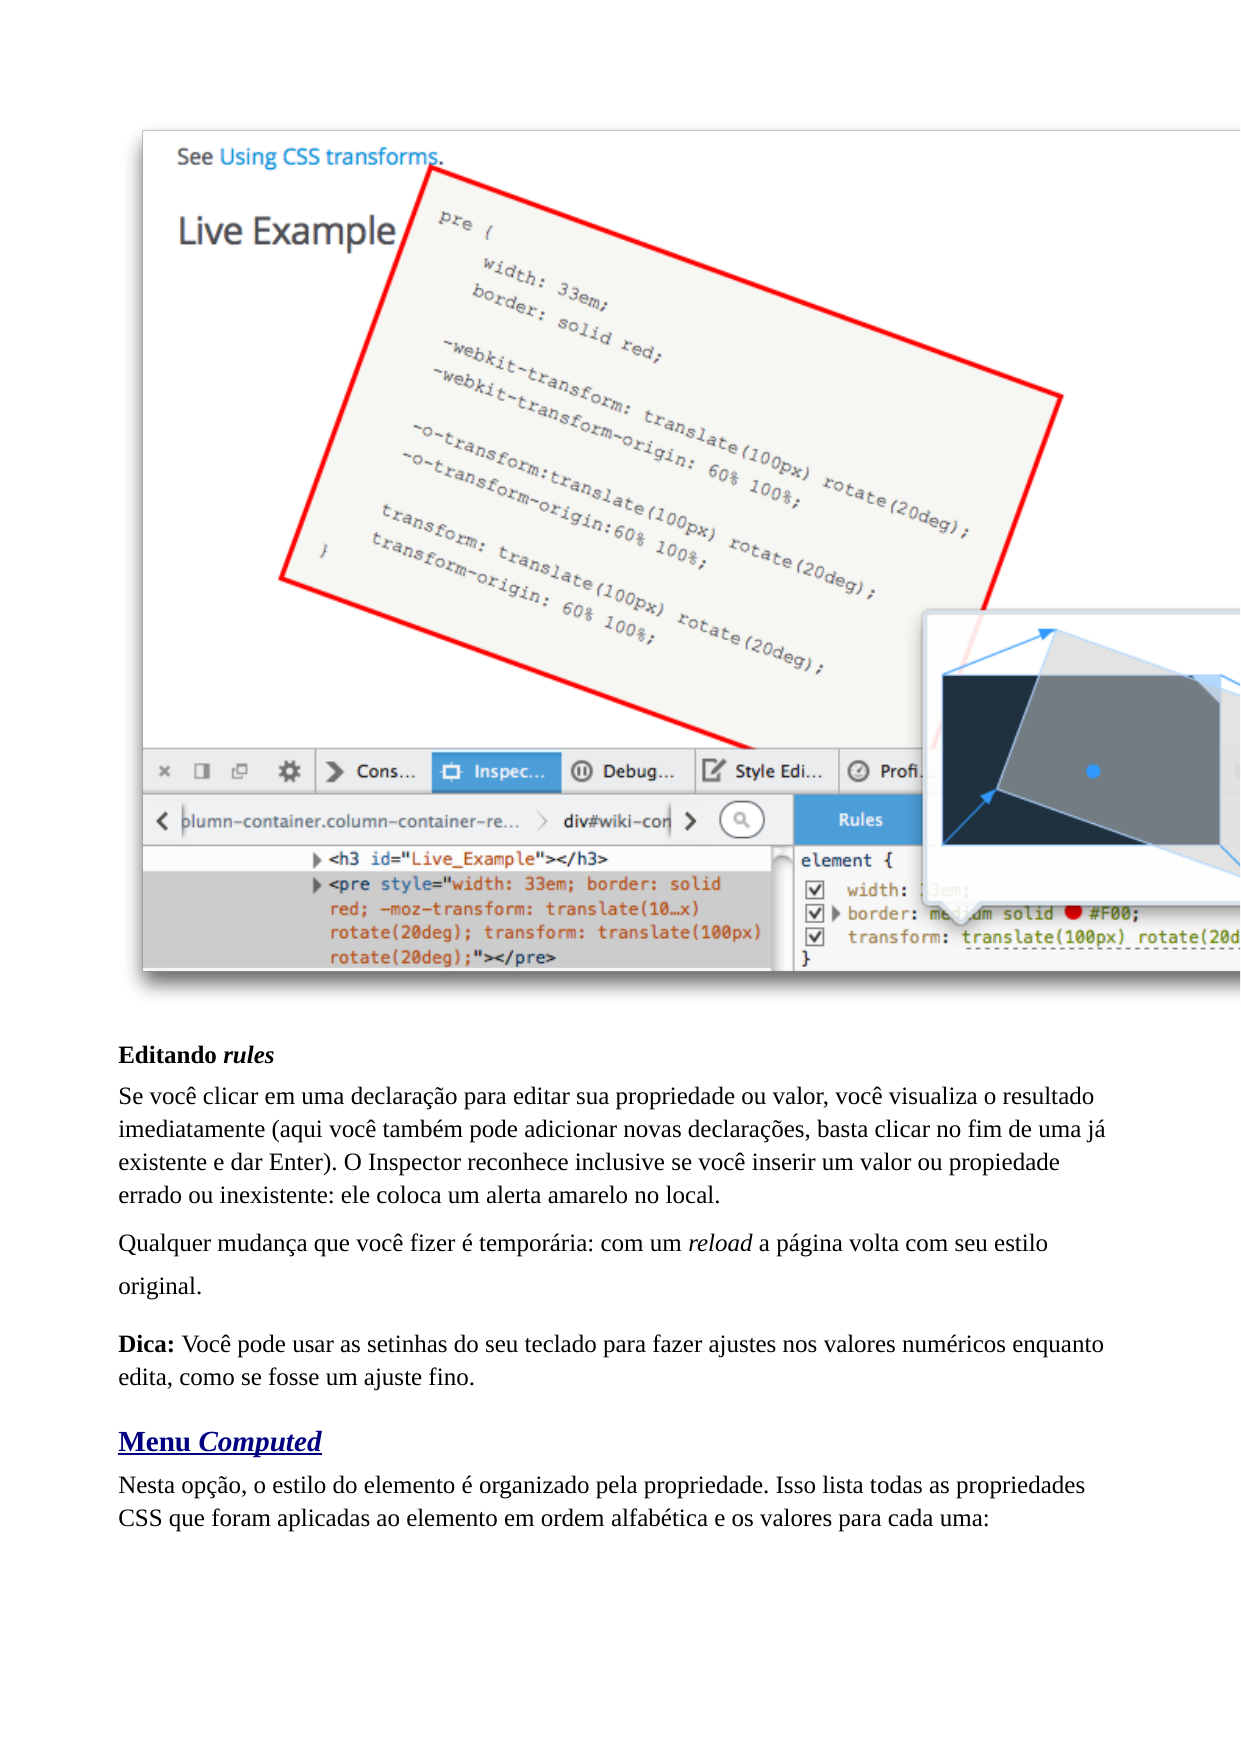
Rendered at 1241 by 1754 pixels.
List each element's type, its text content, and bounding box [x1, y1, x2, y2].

picture [118, 118, 1241, 1009]
text Dica: Você pode usar as setinhas do seu teclado para fazer ajustes nos valores numéricos enquanto edita, como se fosse um ajuste fino. [118, 1329, 1122, 1391]
text Qualquer mudança que você fizer é temporária: com um reload a página volta com seu estilo original. [118, 1228, 1122, 1300]
text Se você clicar em uma declaração para editar sua propriedade ou valor, você visualiza o resultado imediatamente (aqui você também pode adicionar novas declarações, basta clicar no fim de uma já existente e dar Enter). O Inspector reconhece inclusive se você inserir um valor ou propiedade errado ou inexistente: ele coloca um alerta amarelo no local. [118, 1081, 1122, 1209]
text Nesta opção, o estilo do elemento é organizado pela propriedade. Isso lista todas as propriedades CSS que foram aplicadas ao elemento em ordem alfabética e os valores para cada uma: [118, 1470, 1122, 1532]
subtitle Menu Computed [118, 1424, 1122, 1458]
subtitle Editando rules [118, 1040, 1122, 1069]
